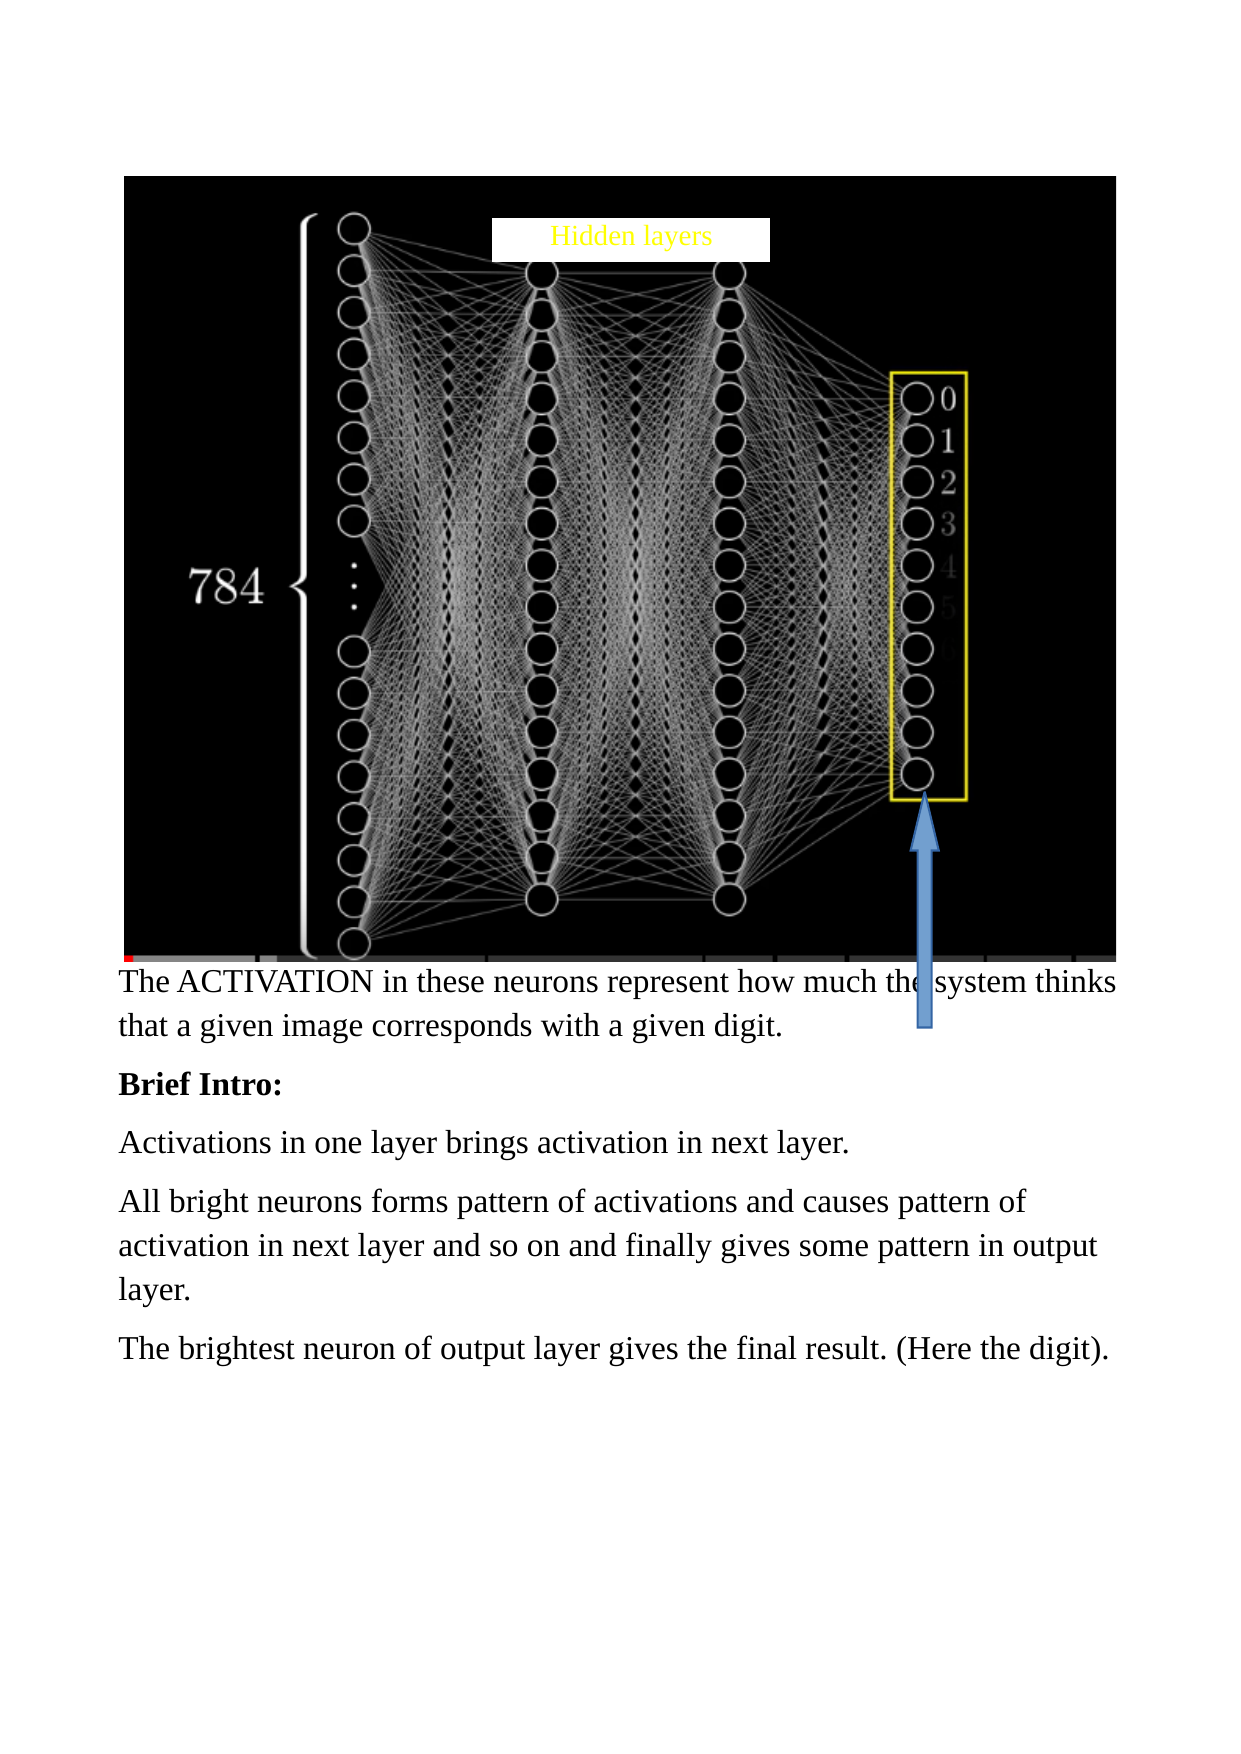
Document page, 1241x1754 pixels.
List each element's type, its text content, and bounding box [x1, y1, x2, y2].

text Activations in one layer brings activation in next layer. [118, 1122, 1122, 1161]
text The brightest neuron of output layer gives the final result. (Here the digit). [118, 1328, 1122, 1366]
text Brief Intro: [118, 1064, 1122, 1102]
text The ACTIVATION in these neurons represent how much the system thinks that a given image corresponds with a given digit. [118, 235, 1122, 1043]
text Hidden layers [492, 218, 770, 252]
text All bright neurons forms pattern of activations and causes pattern of activation in next layer and so on and finally gives some pattern in output layer. [118, 1181, 1122, 1308]
